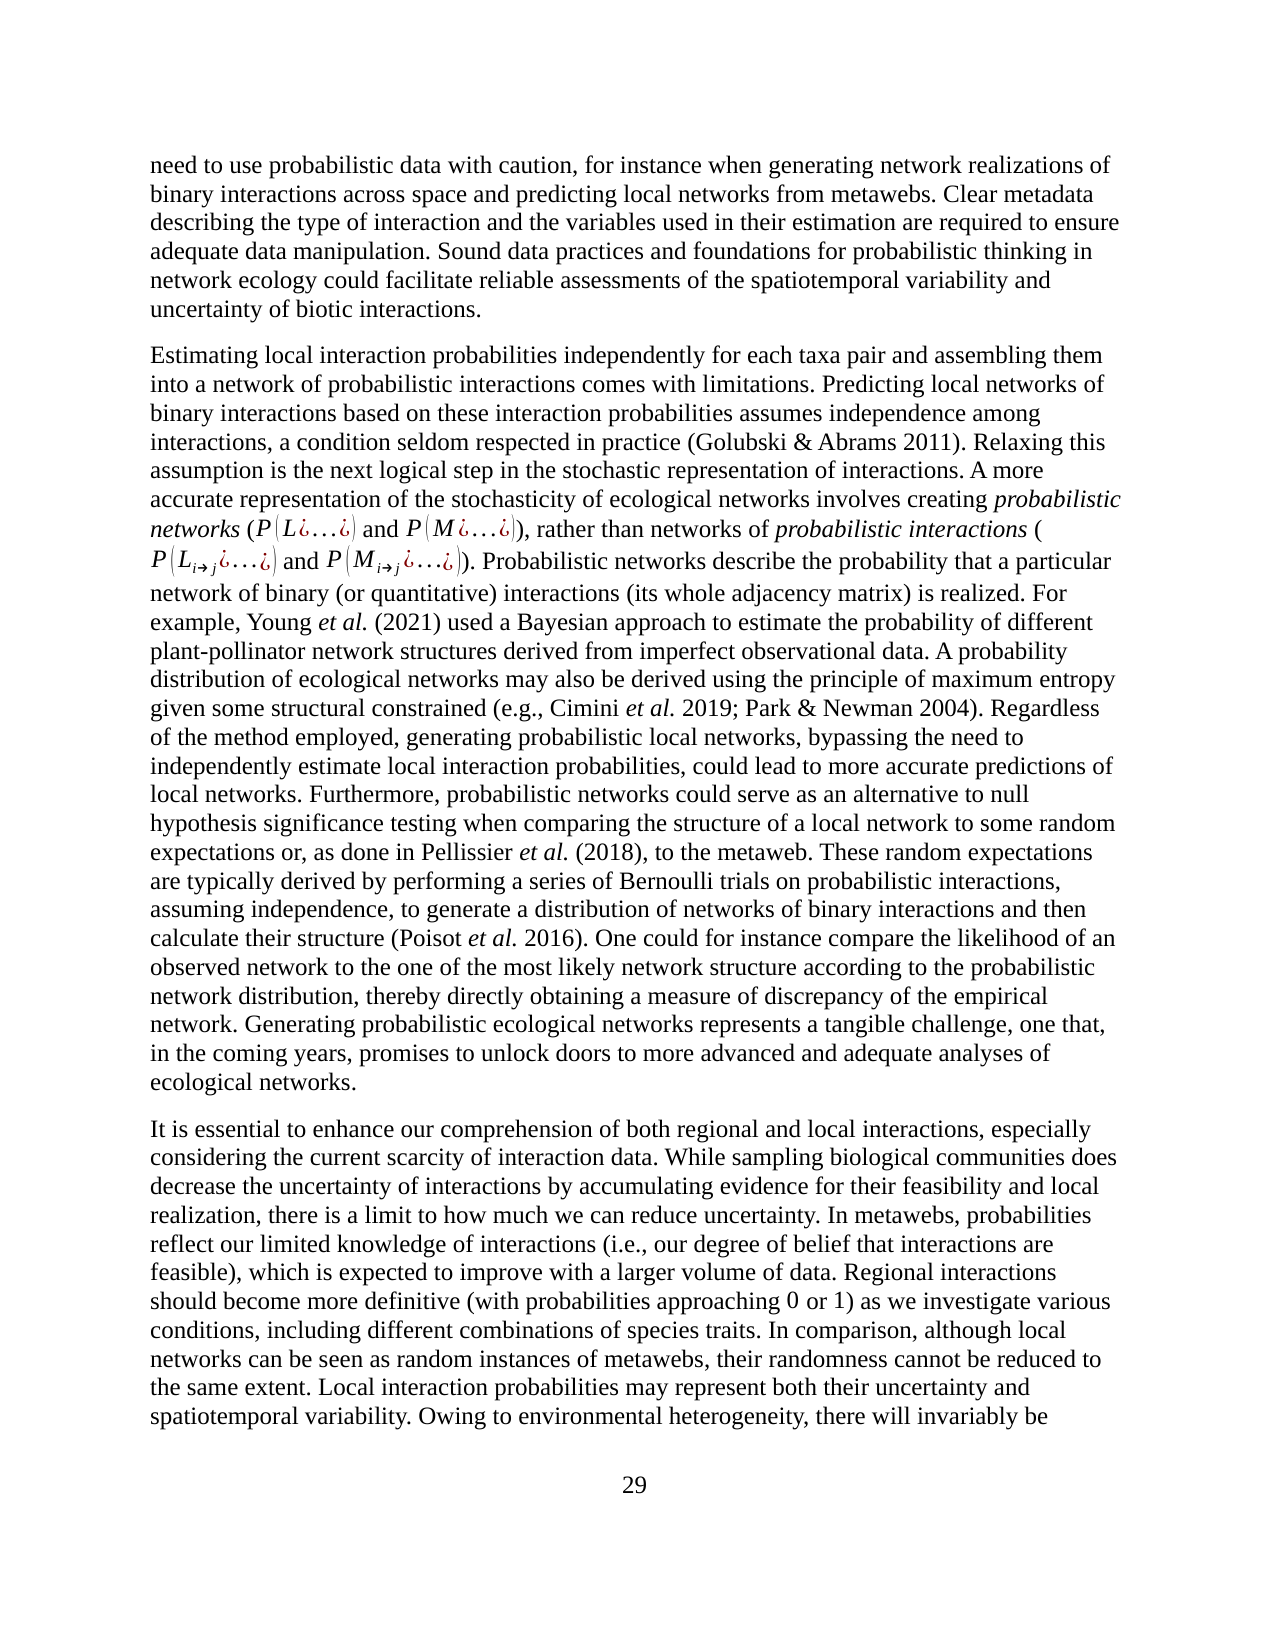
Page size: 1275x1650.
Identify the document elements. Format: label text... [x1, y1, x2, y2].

text Estimating local interaction probabilities independently for each taxa pair and assembling them into a network of probabilistic interactions comes with limitations. Predicting local networks of binary interactions based on these interaction probabilities assumes independence among interactions, a condition seldom respected in practice (Golubski & Abrams 2011). Relaxing this assumption is the next logical step in the stochastic representation of interactions. A more accurate representation of the stochasticity of ecological networks involves creating probabilistic networks ( and ), rather than networks of probabilistic interactions ( and ). Probabilistic networks describe the probability that a particular network of binary (or quantitative) interactions (its whole adjacency matrix) is realized. For example, Young et al. (2021) used a Bayesian approach to estimate the probability of different plant-pollinator network structures derived from imperfect observational data. A probability distribution of ecological networks may also be derived using the principle of maximum entropy given some structural constrained (e.g., Cimini et al. 2019; Park & Newman 2004). Regardless of the method employed, generating probabilistic local networks, bypassing the need to independently estimate local interaction probabilities, could lead to more accurate predictions of local networks. Furthermore, probabilistic networks could serve as an alternative to null hypothesis significance testing when comparing the structure of a local network to some random expectations or, as done in Pellissier et al. (2018), to the metaweb. These random expectations are typically derived by performing a series of Bernoulli trials on probabilistic interactions, assuming independence, to generate a distribution of networks of binary interactions and then calculate their structure (Poisot et al. 2016). One could for instance compare the likelihood of an observed network to the one of the most likely network structure according to the probabilistic network distribution, thereby directly obtaining a measure of discrepancy of the empirical network. Generating probabilistic ecological networks represents a tangible challenge, one that, in the coming years, promises to unlock doors to more advanced and adequate analyses of ecological networks. [150, 340, 1125, 1096]
text It is essential to enhance our comprehension of both regional and local interactions, especially considering the current scarcity of interaction data. While sampling biological communities does decrease the uncertainty of interactions by accumulating evidence for their feasibility and local realization, there is a limit to how much we can reduce uncertainty. In metawebs, probabilities reflect our limited knowledge of interactions (i.e., our degree of belief that interactions are feasible), which is expected to improve with a larger volume of data. Regional interactions should become more definitive (with probabilities approaching or ) as we investigate various conditions, including different combinations of species traits. In comparison, although local networks can be seen as random instances of metawebs, their randomness cannot be reduced to the same extent. Local interaction probabilities may represent both their uncertainty and spatiotemporal variability. Owing to environmental heterogeneity, there will invariably be [150, 1114, 1125, 1430]
text need to use probabilistic data with caution, for instance when generating network realizations of binary interactions across space and predicting local networks from metawebs. Clear metadata describing the type of interaction and the variables used in their estimation are required to ensure adequate data manipulation. Sound data practices and foundations for probabilistic thinking in network ecology could facilitate reliable assessments of the spatiotemporal variability and uncertainty of biotic interactions. [150, 150, 1125, 322]
